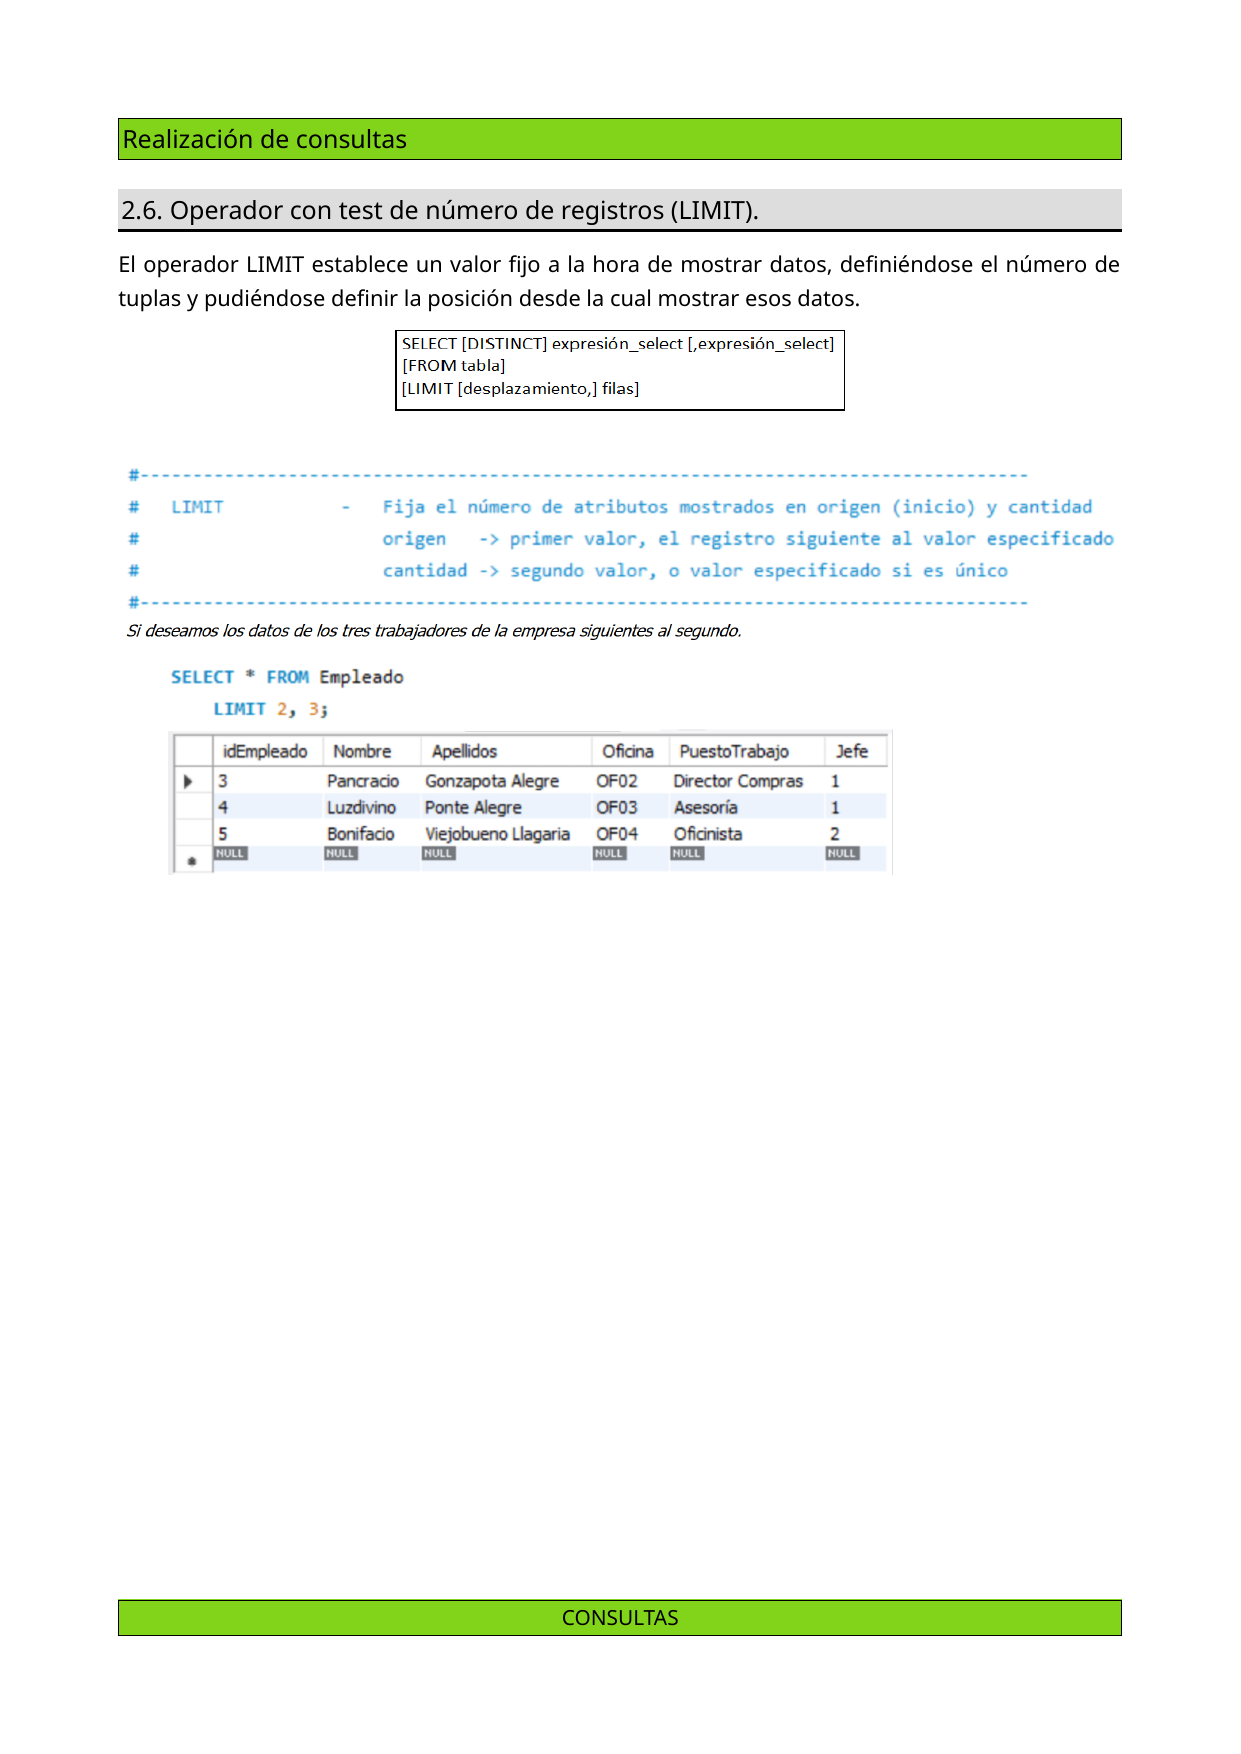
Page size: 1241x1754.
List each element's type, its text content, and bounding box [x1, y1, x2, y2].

text El operador LIMIT establece un valor fijo a la hora de mostrar datos, definiéndose el número de tuplas y pudiéndose definir la posición desde la cual mostrar esos datos. [118, 249, 1122, 313]
text 2.6. Operador con test de número de registros (LIMIT). [118, 189, 1122, 229]
picture [399, 334, 841, 407]
picture [121, 462, 1120, 881]
